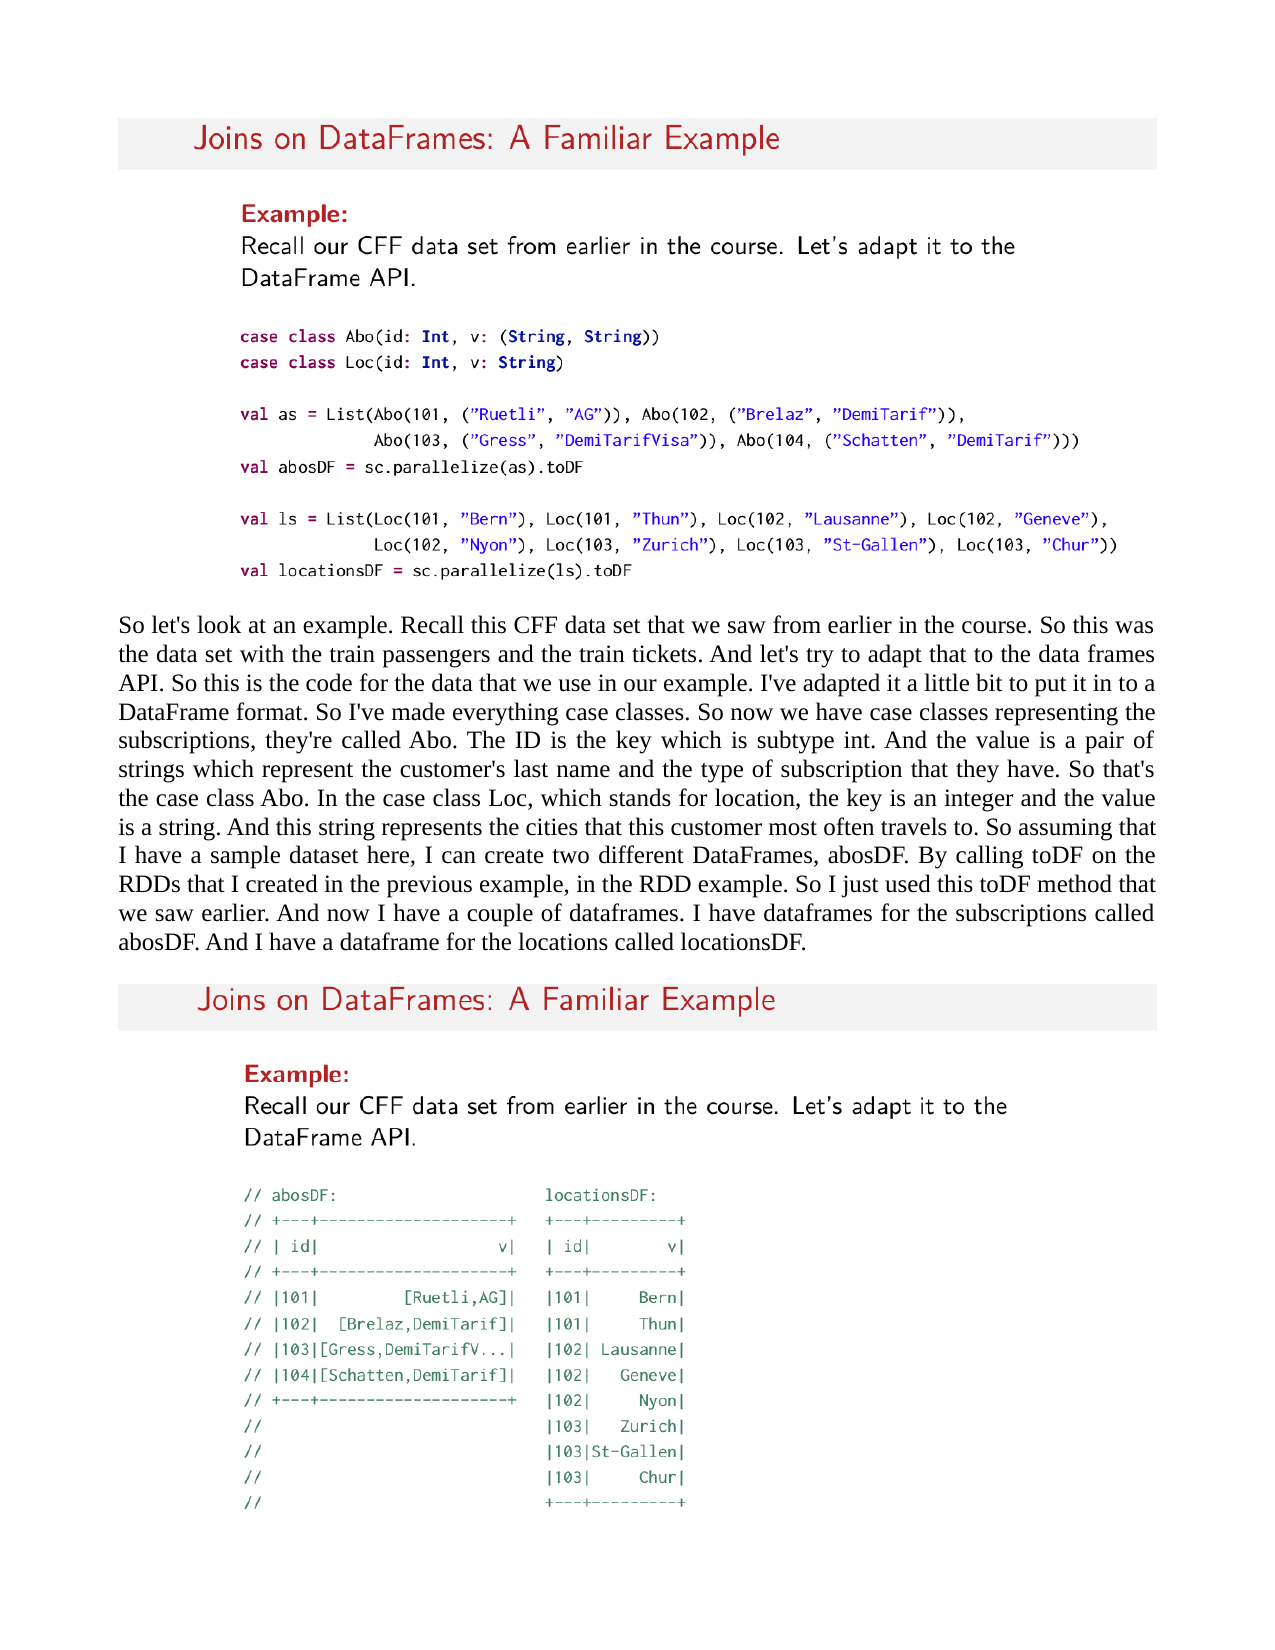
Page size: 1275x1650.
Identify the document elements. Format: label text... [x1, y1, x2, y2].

picture [118, 984, 1157, 1514]
text So let's look at an example. Recall this CFF data set that we saw from earlier in the course. So this was the data set with the train passengers and the train tickets. And let's try to adapt that to the data frames API. So this is the code for the data that we use in our example. I've adapted it a little bit to put it in to a DataFrame format. So I've made everything case classes. So now we have case classes representing the subscriptions, they're called Abo. The ID is the key which is subtype int. And the value is a pair of strings which represent the customer's last name and the type of subscription that they have. So that's the case class Abo. In the case class Loc, which stands for location, the key is an integer and the value is a string. And this string represents the cities that this customer most often travels to. So assuming that I have a sample dataset here, I can create two different DataFrames, abosDF. By calling toDF on the RDDs that I created in the previous example, in the RDD example. So I just used this toDF method that we saw earlier. And now I have a couple of dataframes. I have dataframes for the subscriptions called abosDF. And I have a dataframe for the locations called locationsDF. [118, 611, 1157, 956]
picture [118, 118, 1157, 582]
